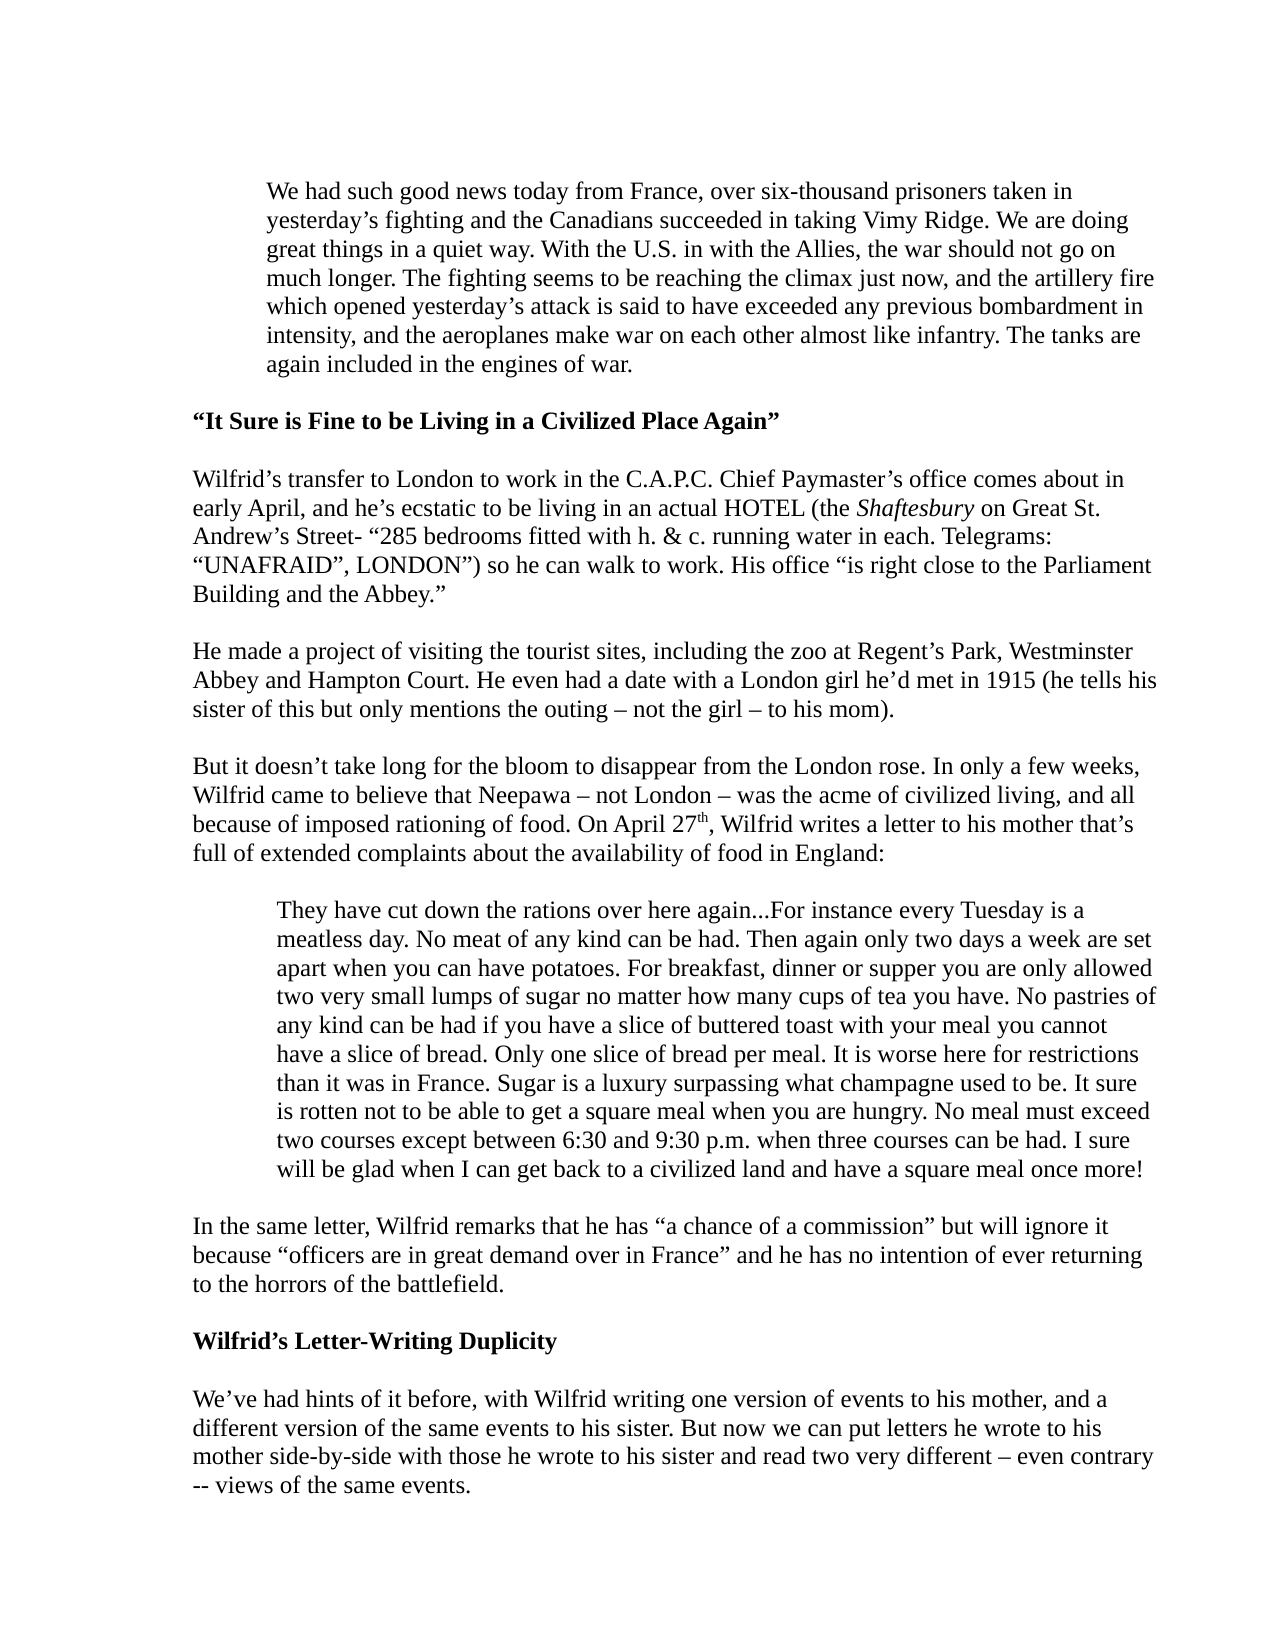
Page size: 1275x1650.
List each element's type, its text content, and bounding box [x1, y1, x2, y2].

text In the same letter, Wilfrid remarks that he has “a chance of a commission” but will ignore it because “officers are in great demand over in France” and he has no intention of ever returning to the horrors of the battlefield. [192, 1211, 1158, 1298]
text We’ve had hints of it before, with Wilfrid writing one version of events to his mother, and a different version of the same events to his sister. But now we can put letters he wrote to his mother side-by-side with those he wrote to his sister and read two very different – even contrary -- views of the same events. [192, 1384, 1158, 1499]
text We had such good news today from France, over six-thousand prisoners taken in yesterday’s fighting and the Canadians succeeded in taking Vimy Ridge. We are doing great things in a quiet way. With the U.S. in with the Allies, the war should not go on much longer. The fighting seems to be reaching the climax just now, and the artillery fire which opened yesterday’s attack is said to have exceeded any previous bombardment in intensity, and the aeroplanes make war on each other almost like infantry. The tanks are again included in the engines of war. [266, 176, 1158, 378]
text He made a project of visiting the tourist sites, including the zoo at Regent’s Park, Westminster Abbey and Hampton Court. He even had a date with a London girl he’d met in 1915 (he tells his sister of this but only mentions the outing – not the girl – to his mom). [192, 636, 1158, 723]
text Wilfrid’s Letter-Writing Duplicity [192, 1326, 1158, 1355]
text “It Sure is Fine to be Living in a Civilized Place Again” [192, 406, 1158, 435]
text But it doesn’t take long for the bloom to disappear from the London rose. In only a few weeks, Wilfrid came to believe that Neepawa – not London – was the acme of civilized living, and all because of imposed rationing of food. On April 27th, Wilfrid writes a letter to his mother that’s full of extended complaints about the availability of food in England: [192, 751, 1158, 866]
text Wilfrid’s transfer to London to work in the C.A.P.C. Chief Paymaster’s office comes about in early April, and he’s ecstatic to be living in an actual HOTEL (the Shaftesbury on Great St. Andrew’s Street- “285 bedrooms fitted with h. & c. running water in each. Telegrams: “UNAFRAID”, LONDON”) so he can walk to work. His office “is right close to the Parliament Building and the Abbey.” [192, 464, 1158, 608]
text They have cut down the rations over here again...For instance every Tuesday is a meatless day. No meat of any kind can be had. Then again only two days a week are set apart when you can have potatoes. For breakfast, dinner or supper you are only allowed two very small lumps of sugar no matter how many cups of tea you have. No pastries of any kind can be had if you have a slice of buttered toast with your meal you cannot have a slice of bread. Only one slice of bread per meal. It is worse here for restrictions than it was in France. Sugar is a luxury surpassing what champagne used to be. It sure is rotten not to be able to get a square meal when you are hungry. No meal must exceed two courses except between 6:30 and 9:30 p.m. when three courses can be had. I sure will be glad when I can get back to a civilized land and have a square meal once more! [276, 895, 1158, 1183]
